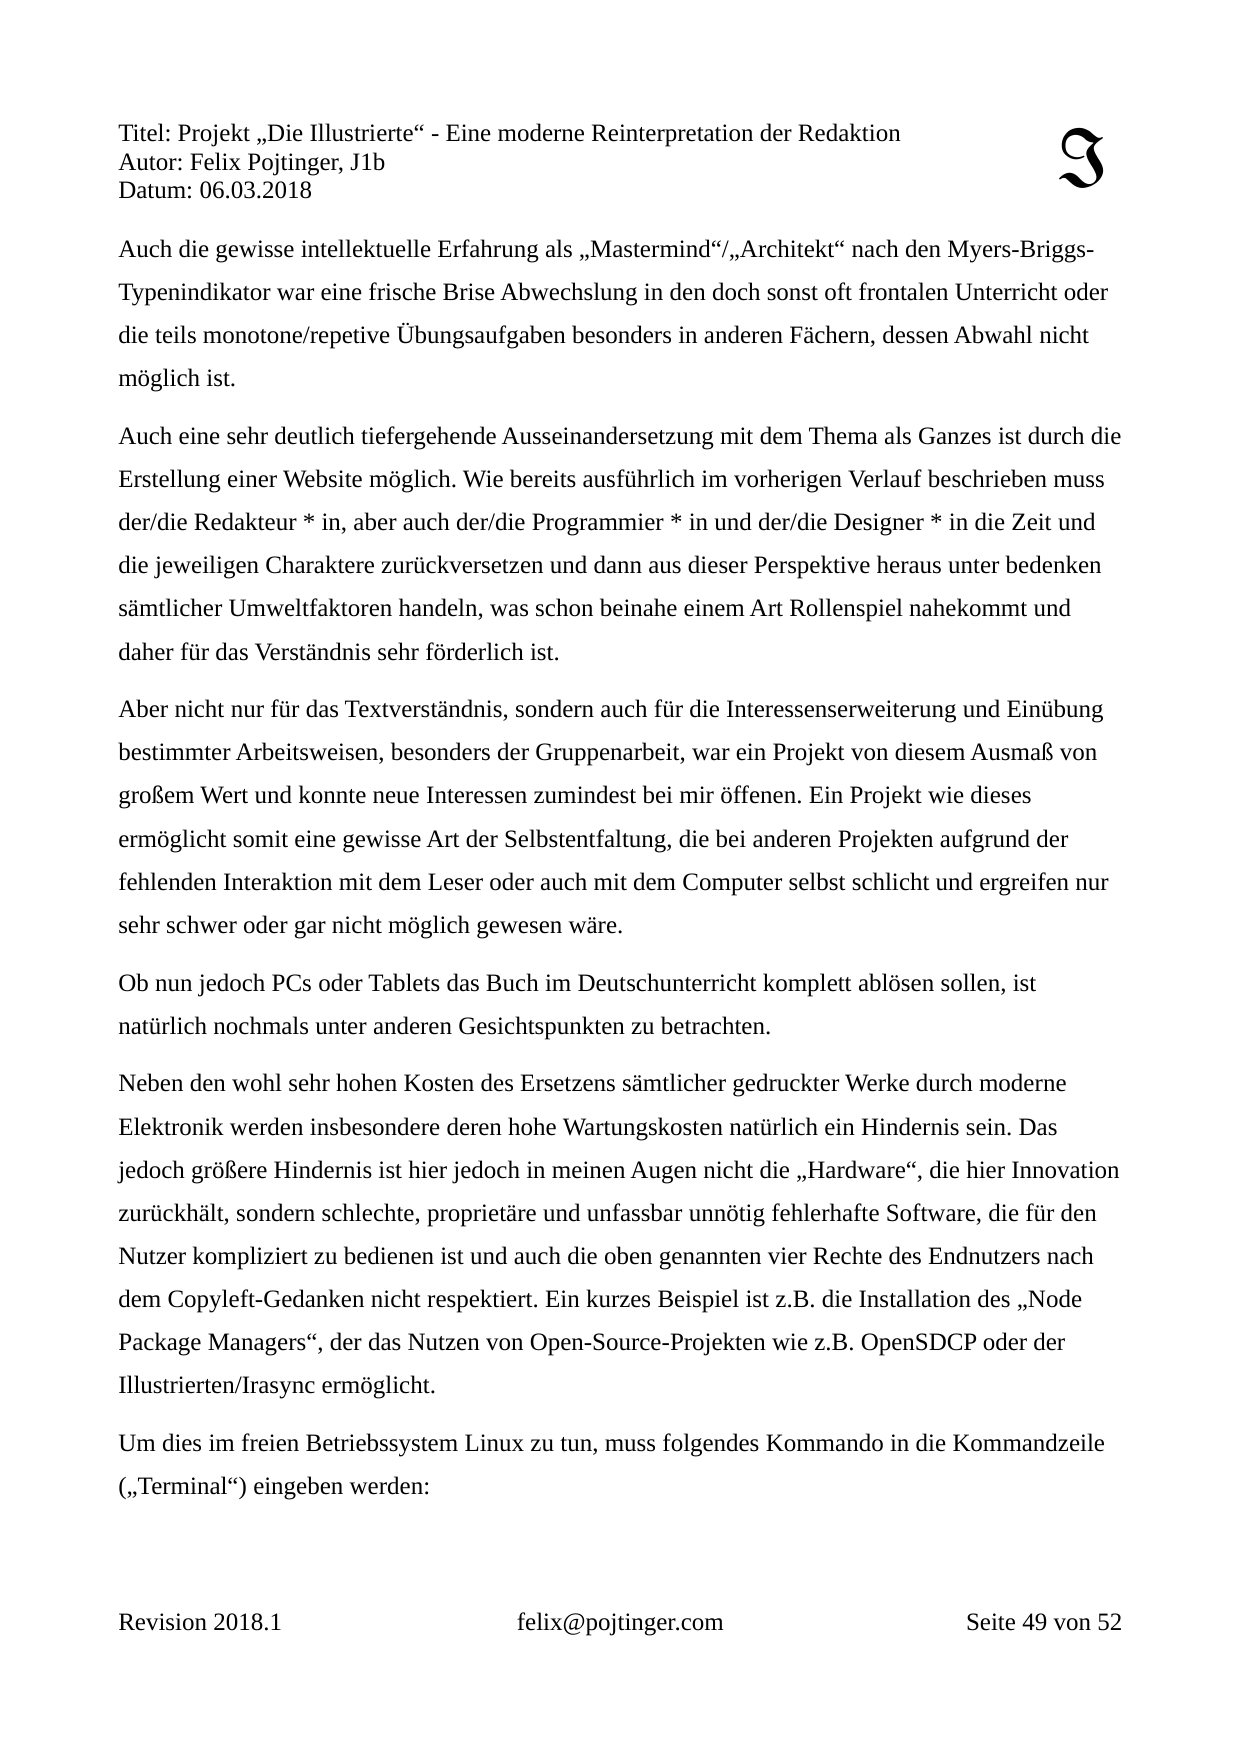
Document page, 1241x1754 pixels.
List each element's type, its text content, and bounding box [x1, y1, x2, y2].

text Neben den wohl sehr hohen Kosten des Ersetzens sämtlicher gedruckter Werke durch moderne Elektronik werden insbesondere deren hohe Wartungskosten natürlich ein Hindernis sein. Das jedoch größere Hindernis ist hier jedoch in meinen Augen nicht die „Hardware“, die hier Innovation zurückhält, sondern schlechte, proprietäre und unfassbar unnötig fehlerhafte Software, die für den Nutzer kompliziert zu bedienen ist und auch die oben genannten vier Rechte des Endnutzers nach dem Copyleft-Gedanken nicht respektiert. Ein kurzes Beispiel ist z.B. die Installation des „Node Package Managers“, der das Nutzen von Open-Source-Projekten wie z.B. OpenSDCP oder der Illustrierten/Irasync ermöglicht. [118, 1068, 1122, 1399]
text Aber nicht nur für das Textverständnis, sondern auch für die Interessenserweiterung und Einübung bestimmter Arbeitsweisen, besonders der Gruppenarbeit, war ein Projekt von diesem Ausmaß von großem Wert und konnte neue Interessen zumindest bei mir öffenen. Ein Projekt wie dieses ermöglicht somit eine gewisse Art der Selbstentfaltung, die bei anderen Projekten aufgrund der fehlenden Interaktion mit dem Leser oder auch mit dem Computer selbst schlicht und ergreifen nur sehr schwer oder gar nicht möglich gewesen wäre. [118, 694, 1122, 939]
text Auch eine sehr deutlich tiefergehende Ausseinandersetzung mit dem Thema als Ganzes ist durch die Erstellung einer Website möglich. Wie bereits ausführlich im vorherigen Verlauf beschrieben muss der/die Redakteur * in, aber auch der/die Programmier * in und der/die Designer * in die Zeit und die jeweiligen Charaktere zurückversetzen und dann aus dieser Perspektive heraus unter bedenken sämtlicher Umweltfaktoren handeln, was schon beinahe einem Art Rollenspiel nahekommt und daher für das Verständnis sehr förderlich ist. [118, 421, 1122, 665]
text Ob nun jedoch PCs oder Tablets das Buch im Deutschunterricht komplett ablösen sollen, ist natürlich nochmals unter anderen Gesichtspunkten zu betrachten. [118, 968, 1122, 1039]
picture [1046, 120, 1120, 194]
text Auch die gewisse intellektuelle Erfahrung als „Mastermind“/„Architekt“ nach den Myers-Briggs-Typenindikator war eine frische Brise Abwechslung in den doch sonst oft frontalen Unterricht oder die teils monotone/repetive Übungsaufgaben besonders in anderen Fächern, dessen Abwahl nicht möglich ist. [118, 234, 1122, 392]
text Um dies im freien Betriebssystem Linux zu tun, muss folgendes Kommando in die Kommandzeile („Terminal“) eingeben werden: [118, 1428, 1122, 1500]
